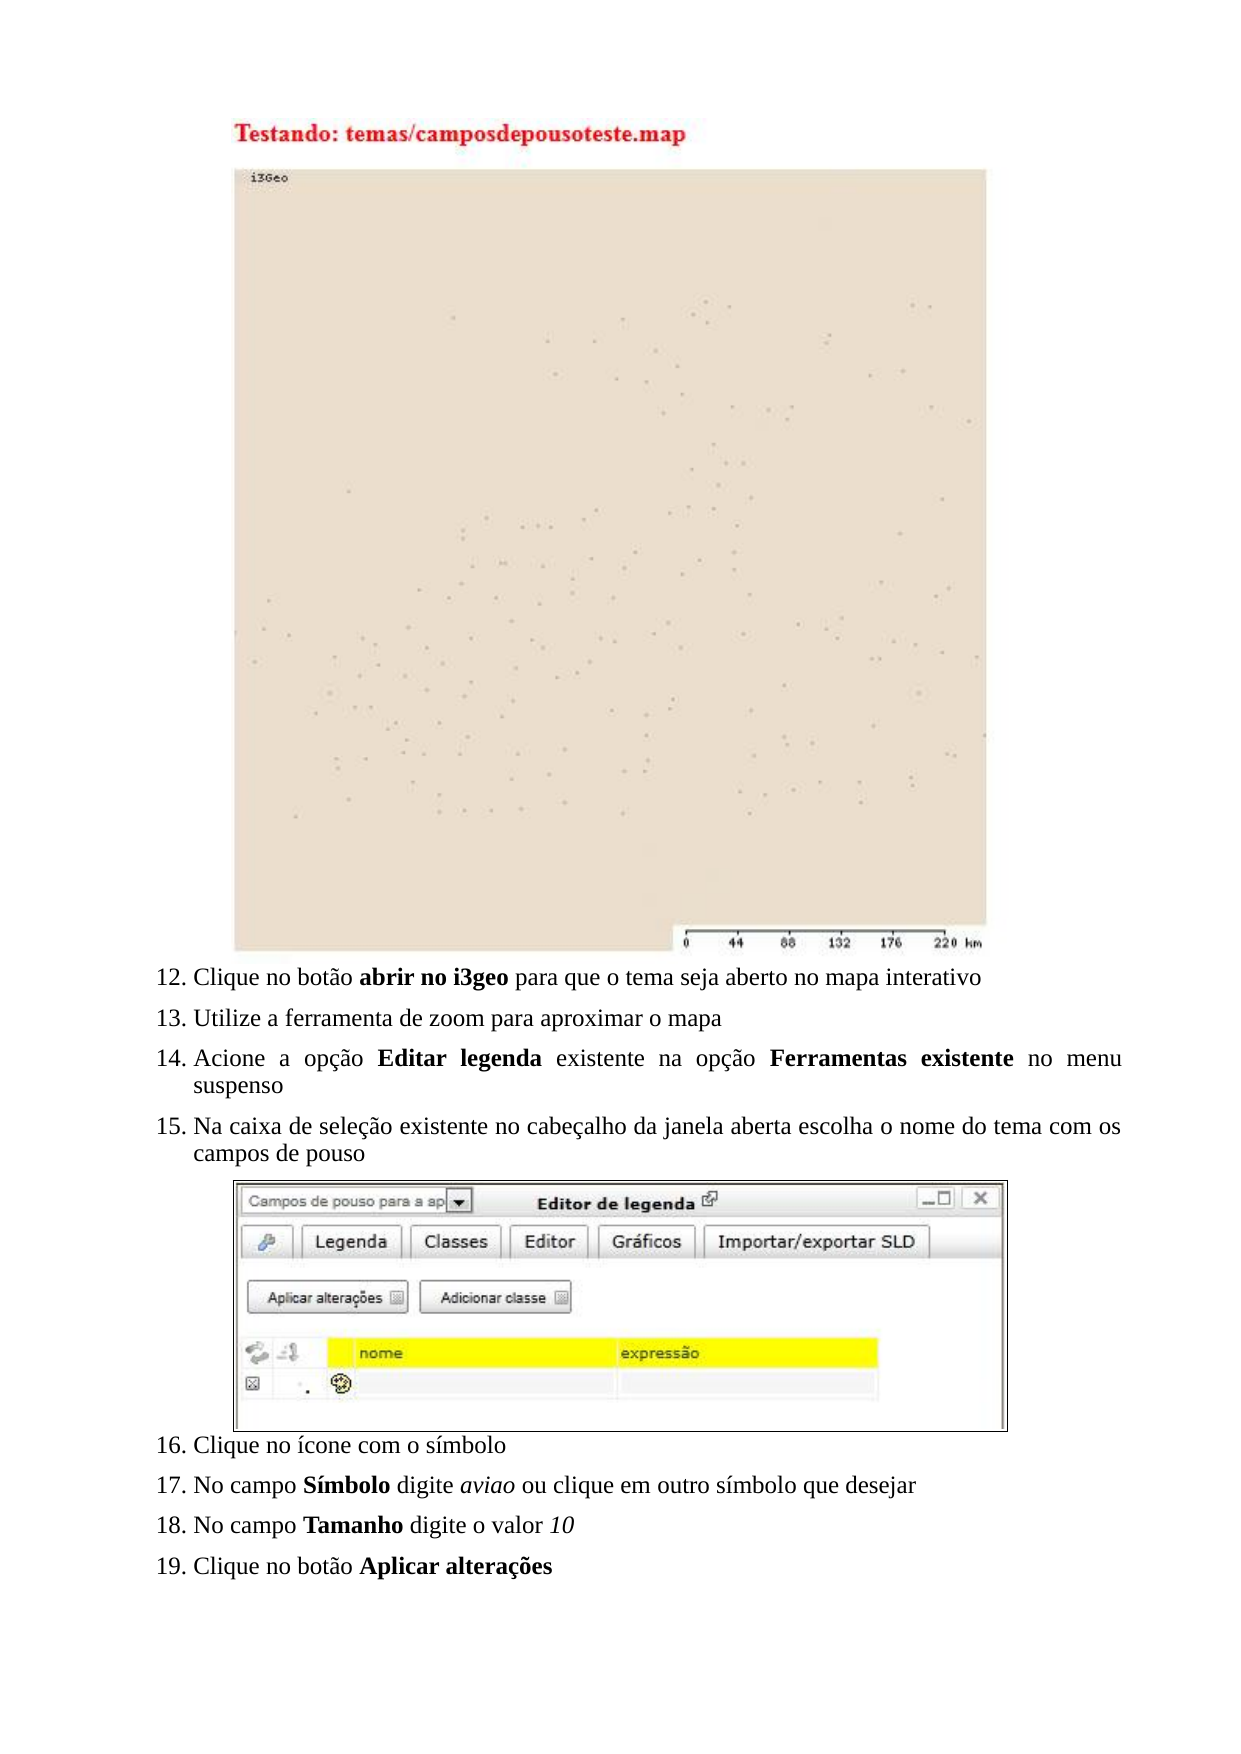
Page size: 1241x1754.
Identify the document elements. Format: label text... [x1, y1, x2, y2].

list No campo Tamanho digite o valor 10 [156, 1512, 1122, 1539]
list Acione a opção Editar legenda existente na opção Ferramentas existente no menu suspenso [156, 1044, 1122, 1099]
list Clique no ícone com o símbolo [156, 1180, 1122, 1459]
list Utilize a ferramenta de zoom para aproximar o mapa [156, 1004, 1122, 1031]
list No campo Símbolo digite aviao ou clique em outro símbolo que desejar [156, 1471, 1122, 1499]
list Clique no botão abrir no i3geo para que o tema seja aberto no mapa interativo [156, 118, 1122, 991]
picture [231, 118, 1009, 964]
list Clique no botão Aplicar alterações [156, 1552, 1122, 1579]
picture [235, 1182, 1005, 1429]
list Na caixa de seleção existente no cabeçalho da janela aberta escolha o nome do tema com os campos de pouso [156, 1112, 1122, 1167]
